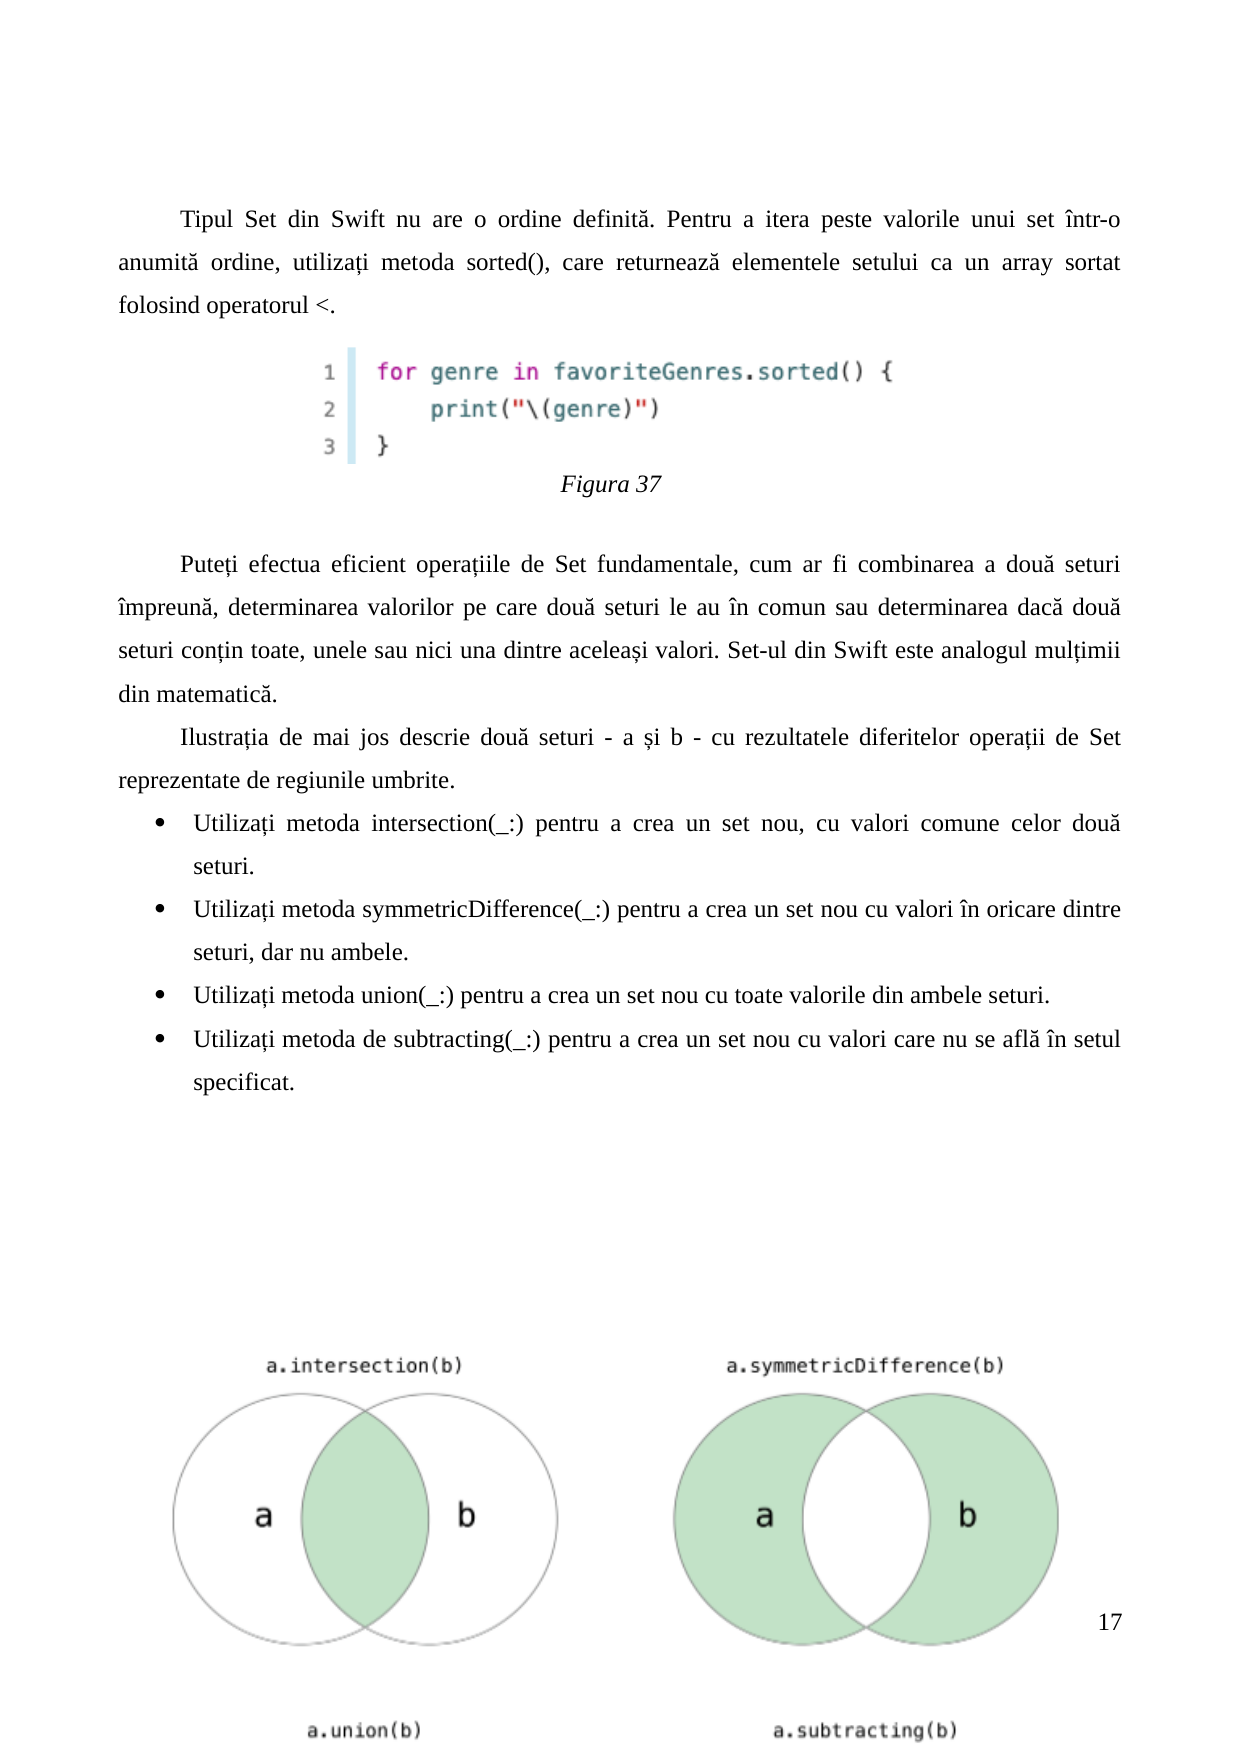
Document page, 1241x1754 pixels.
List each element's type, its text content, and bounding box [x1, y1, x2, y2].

picture [160, 1338, 1080, 1754]
text Tipul Set din Swift nu are o ordine definită. Pentru a itera peste valorile unui set într-o anumită ordine, utilizați metoda sorted(), care returnează elementele setului ca un array sortat folosind operatorul <. [118, 204, 1122, 319]
list Utilizați metoda de subtracting(_:) pentru a crea un set nou cu valori care nu se află în setul specificat. [156, 1024, 1122, 1096]
text Ilustrația de mai jos descrie două seturi - a și b - cu rezultatele diferitelor operații de Set reprezentate de regiunile umbrite. [118, 722, 1122, 794]
list Utilizați metoda intersection(_:) pentru a crea un set nou, cu valori comune celor două seturi. [156, 808, 1122, 880]
text Puteți efectua eficient operațiile de Set fundamentale, cum ar fi combinarea a două seturi împreună, determinarea valorilor pe care două seturi le au în comun sau determinarea dacă două seturi conțin toate, unele sau nici una dintre aceleași valori. Set-ul din Swift este analogul mulțimii din matematică. [118, 549, 1122, 707]
picture [314, 346, 907, 464]
list Utilizați metoda union(_:) pentru a crea un set nou cu toate valorile din ambele seturi. [156, 981, 1122, 1009]
list Utilizați metoda symmetricDifference(_:) pentru a crea un set nou cu valori în oricare dintre seturi, dar nu ambele. [156, 894, 1122, 966]
text Figura 37 [314, 464, 907, 498]
